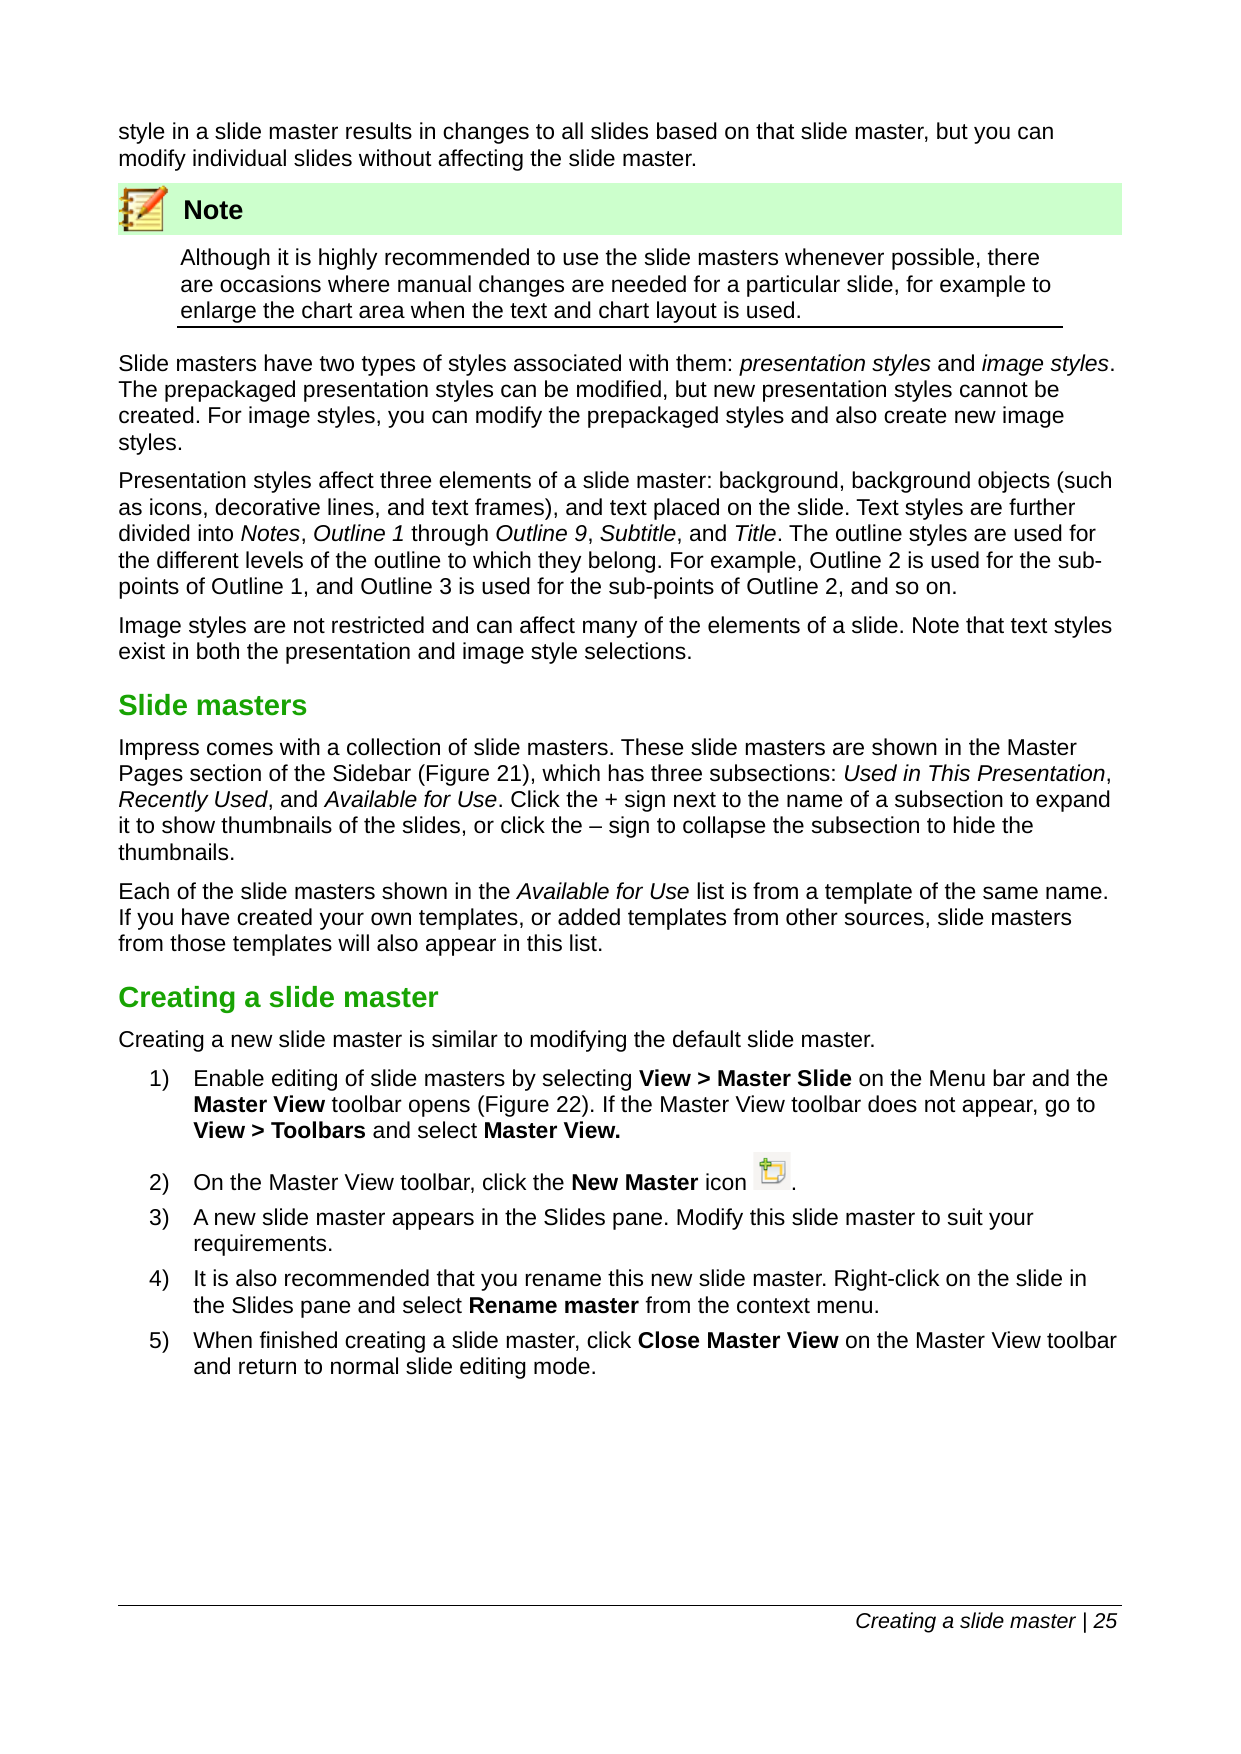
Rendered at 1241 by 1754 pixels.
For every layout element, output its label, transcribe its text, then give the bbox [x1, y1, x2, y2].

list It is also recommended that you rename this new slide master. Right-click on the slide in the Slides pane and select Rename master from the context menu. [169, 1265, 1122, 1318]
list When finished creating a slide master, click Close Master View on the Master View toolbar and return to normal slide editing mode. [169, 1327, 1122, 1379]
list Creating a new slide master is similar to modifying the default slide master. [118, 1026, 1122, 1052]
picture [753, 1152, 791, 1190]
text Impress comes with a collection of slide masters. These slide masters are shown in the Master Pages section of the Sidebar (Figure 21), which has three subsections: Used in This Presentation, Recently Used, and Available for Use. Click the + sign next to the name of a subsection to expand it to show thumbnails of the slides, or click the – sign to collapse the subsection to hide the thumbnails. [118, 733, 1122, 865]
text Although it is highly recommended to use the slide masters whenever possible, there are occasions where manual changes are needed for a particular slide, for example to enlarge the chart area when the text and chart layout is used. [177, 241, 1063, 326]
text Image styles are not restricted and can affect many of the elements of a slide. Note that text styles exist in both the presentation and image style selections. [118, 612, 1122, 664]
text Slide masters have two types of styles associated with them: presentation styles and image styles. The prepackaged presentation styles can be modified, but new presentation styles cannot be created. For image styles, you can modify the prepackaged styles and also create new image styles. [118, 349, 1122, 455]
text Each of the slide masters shown in the Available for Use list is from a template of the same name. If you have created your own templates, or added templates from other sources, slide masters from those templates will also appear in this list. [118, 878, 1122, 957]
list A new slide master appears in the Slides pane. Modify this slide master to suit your requirements. [169, 1204, 1122, 1256]
text style in a slide master results in changes to all slides based on that slide master, but you can modify individual slides without affecting the slide master. [118, 118, 1122, 171]
subtitle Slide masters [118, 688, 1122, 722]
text Presentation styles affect three elements of a slide master: background, background objects (such as icons, decorative lines, and text frames), and text placed on the slide. Text styles are further divided into Notes, Outline 1 through Outline 9, Subtitle, and Title. The outline styles are used for the different levels of the outline to which they belong. For example, Outline 2 is used for the sub-points of Outline 1, and Outline 3 is used for the sub-points of Outline 2, and so on. [118, 467, 1122, 599]
list On the Master View toolbar, click the New Master icon . [169, 1152, 1122, 1195]
picture [119, 184, 170, 235]
subtitle Creating a slide master [118, 980, 1122, 1014]
subtitle Note [118, 183, 1122, 235]
list Enable editing of slide masters by selecting View > Master Slide on the Menu bar and the Master View toolbar opens (Figure 22). If the Master View toolbar does not appear, go to View > Toolbars and select Master View. [169, 1064, 1122, 1144]
